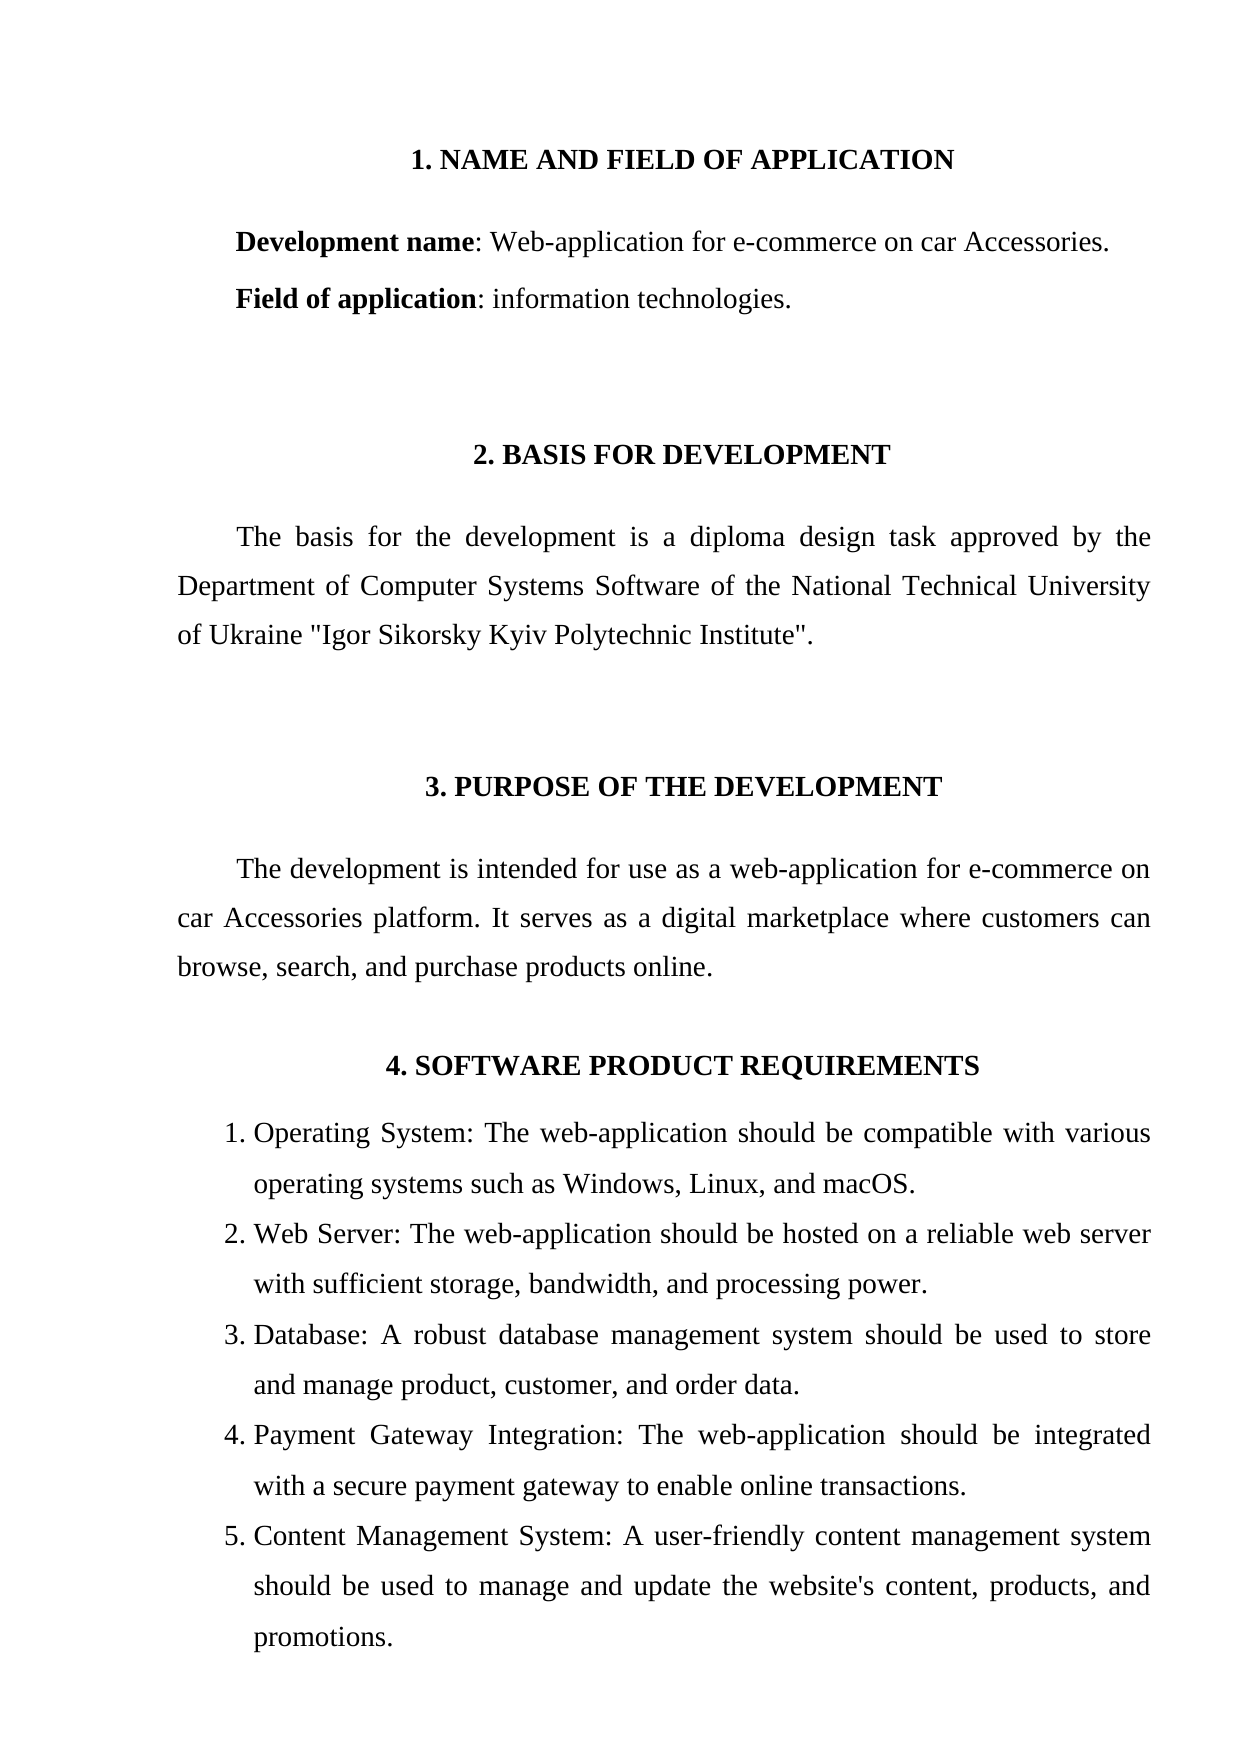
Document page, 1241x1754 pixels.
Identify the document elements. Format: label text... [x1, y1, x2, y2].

text Development name: Web-application for e-commerce on car Accessories. [235, 224, 1152, 257]
list SOFTWARE PRODUCT REQUIREMENTS [386, 1048, 1152, 1082]
list Content Management System: A user-friendly content management system should be used to manage and update the website's content, products, and promotions. [224, 1518, 1152, 1652]
list Web Server: The web-application should be hosted on a reliable web server with sufficient storage, bandwidth, and processing power. [224, 1216, 1152, 1300]
list Payment Gateway Integration: The web-application should be integrated with a secure payment gateway to enable online transactions. [224, 1417, 1152, 1501]
text The basis for the development is a diploma design task approved by the Department of Computer Systems Software of the National Technical University of Ukraine "Igor Sikorsky Kyiv Polytechnic Institute". [177, 519, 1152, 651]
text 2. BASIS FOR DEVELOPMENT [473, 437, 1152, 471]
text 1. NAME AND FIELD OF APPLICATION [410, 142, 1152, 176]
text 3. PURPOSE OF THE DEVELOPMENT [425, 769, 1152, 803]
text Field of application: information technologies. [235, 281, 1152, 315]
list Database: A robust database management system should be used to store and manage product, customer, and order data. [224, 1317, 1152, 1401]
list Operating System: The web-application should be compatible with various operating systems such as Windows, Linux, and macOS. [224, 1116, 1152, 1199]
text The development is intended for use as a web-application for e-commerce on car Accessories platform. It serves as a digital marketplace where customers can browse, search, and purchase products online. [177, 851, 1152, 983]
